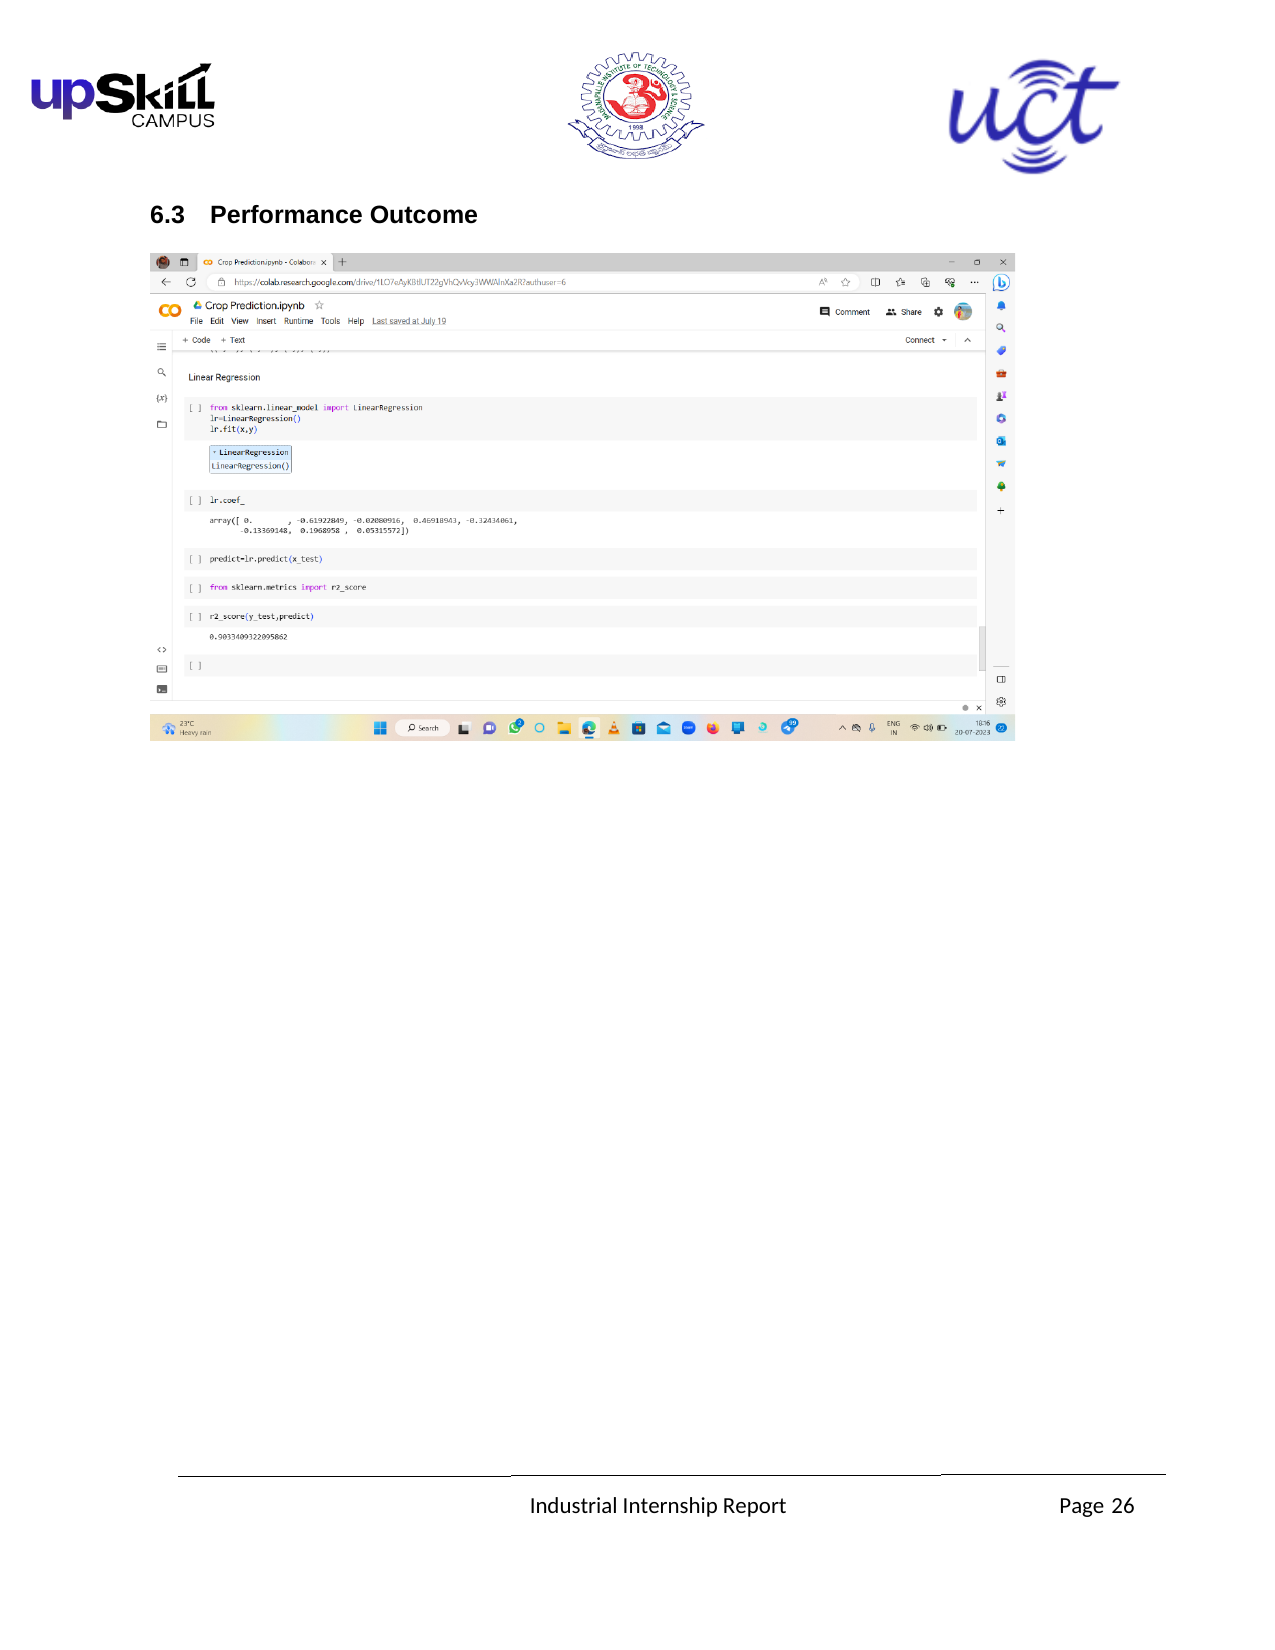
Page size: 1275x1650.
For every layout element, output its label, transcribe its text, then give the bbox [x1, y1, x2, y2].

subtitle Performance Outcome [150, 204, 1134, 229]
